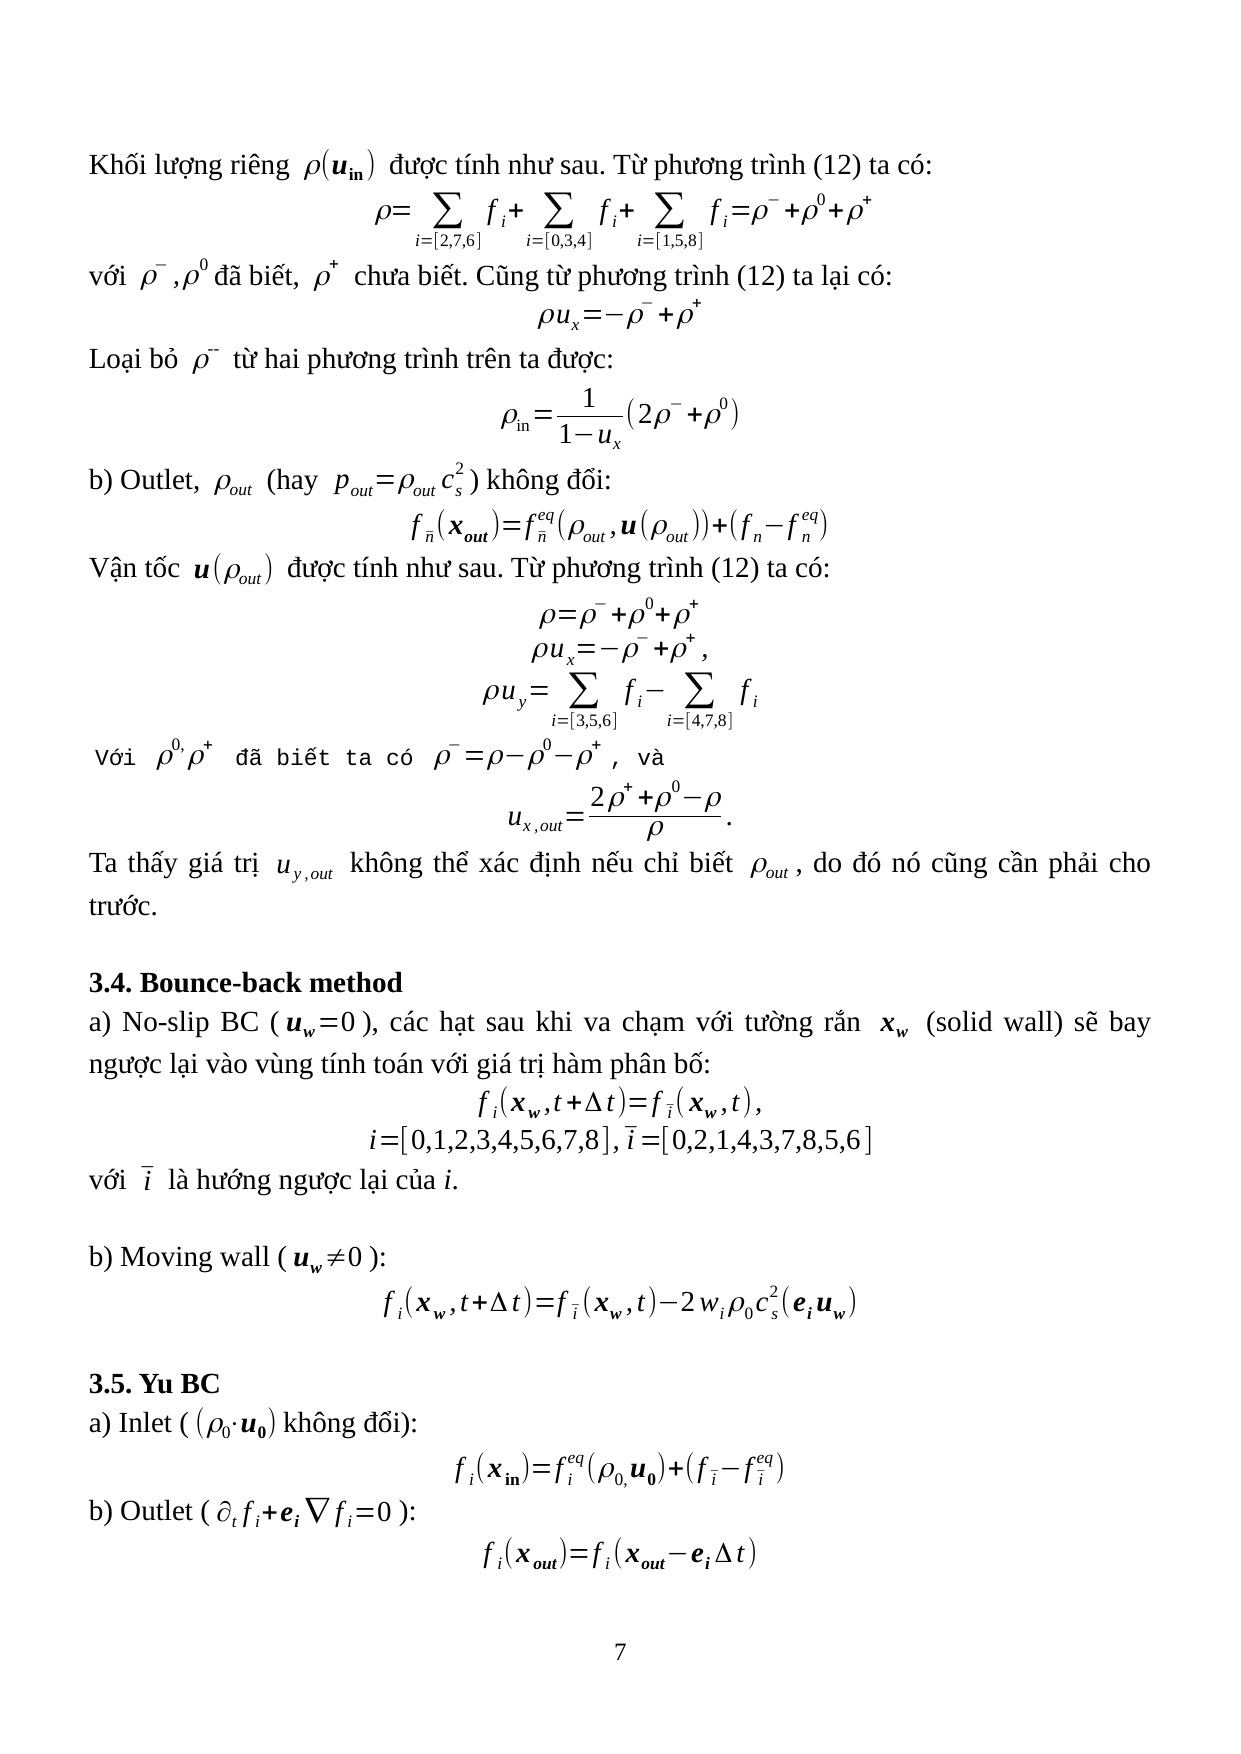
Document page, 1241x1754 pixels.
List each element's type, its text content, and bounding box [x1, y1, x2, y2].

text Với đã biết ta có , và [88, 735, 1152, 772]
text Khối lượng riêng được tính như sau. Từ phương trình (12) ta có: [88, 147, 1152, 185]
text a) No-slip BC (), các hạt sau khi va chạm với tường rắn (solid wall) sẽ bay ngược lại vào vùng tính toán với giá trị hàm phân bố: [88, 1004, 1152, 1080]
text b) Outlet, (hay ) không đổi: [88, 459, 1152, 500]
text a) Inlet (không đổi): [88, 1405, 1152, 1443]
text b) Outlet (): [88, 1493, 1152, 1531]
text 3.5. Yu BC [88, 1366, 1152, 1400]
text b) Moving wall (): [88, 1239, 1152, 1277]
text Vận tốc được tính như sau. Từ phương trình (12) ta có: [88, 551, 1152, 588]
text với đã biết, chưa biết. Cũng từ phương trình (12) ta lại có: [88, 255, 1152, 292]
text với là hướng ngược lại của i. [88, 1162, 1152, 1196]
text Loại bỏ từ hai phương trình trên ta được: [88, 339, 1152, 376]
text 3.4. Bounce-back method [88, 965, 1152, 999]
text Ta thấy giá trị không thể xác định nếu chỉ biết , do đó nó cũng cần phải cho trước. [88, 845, 1152, 922]
